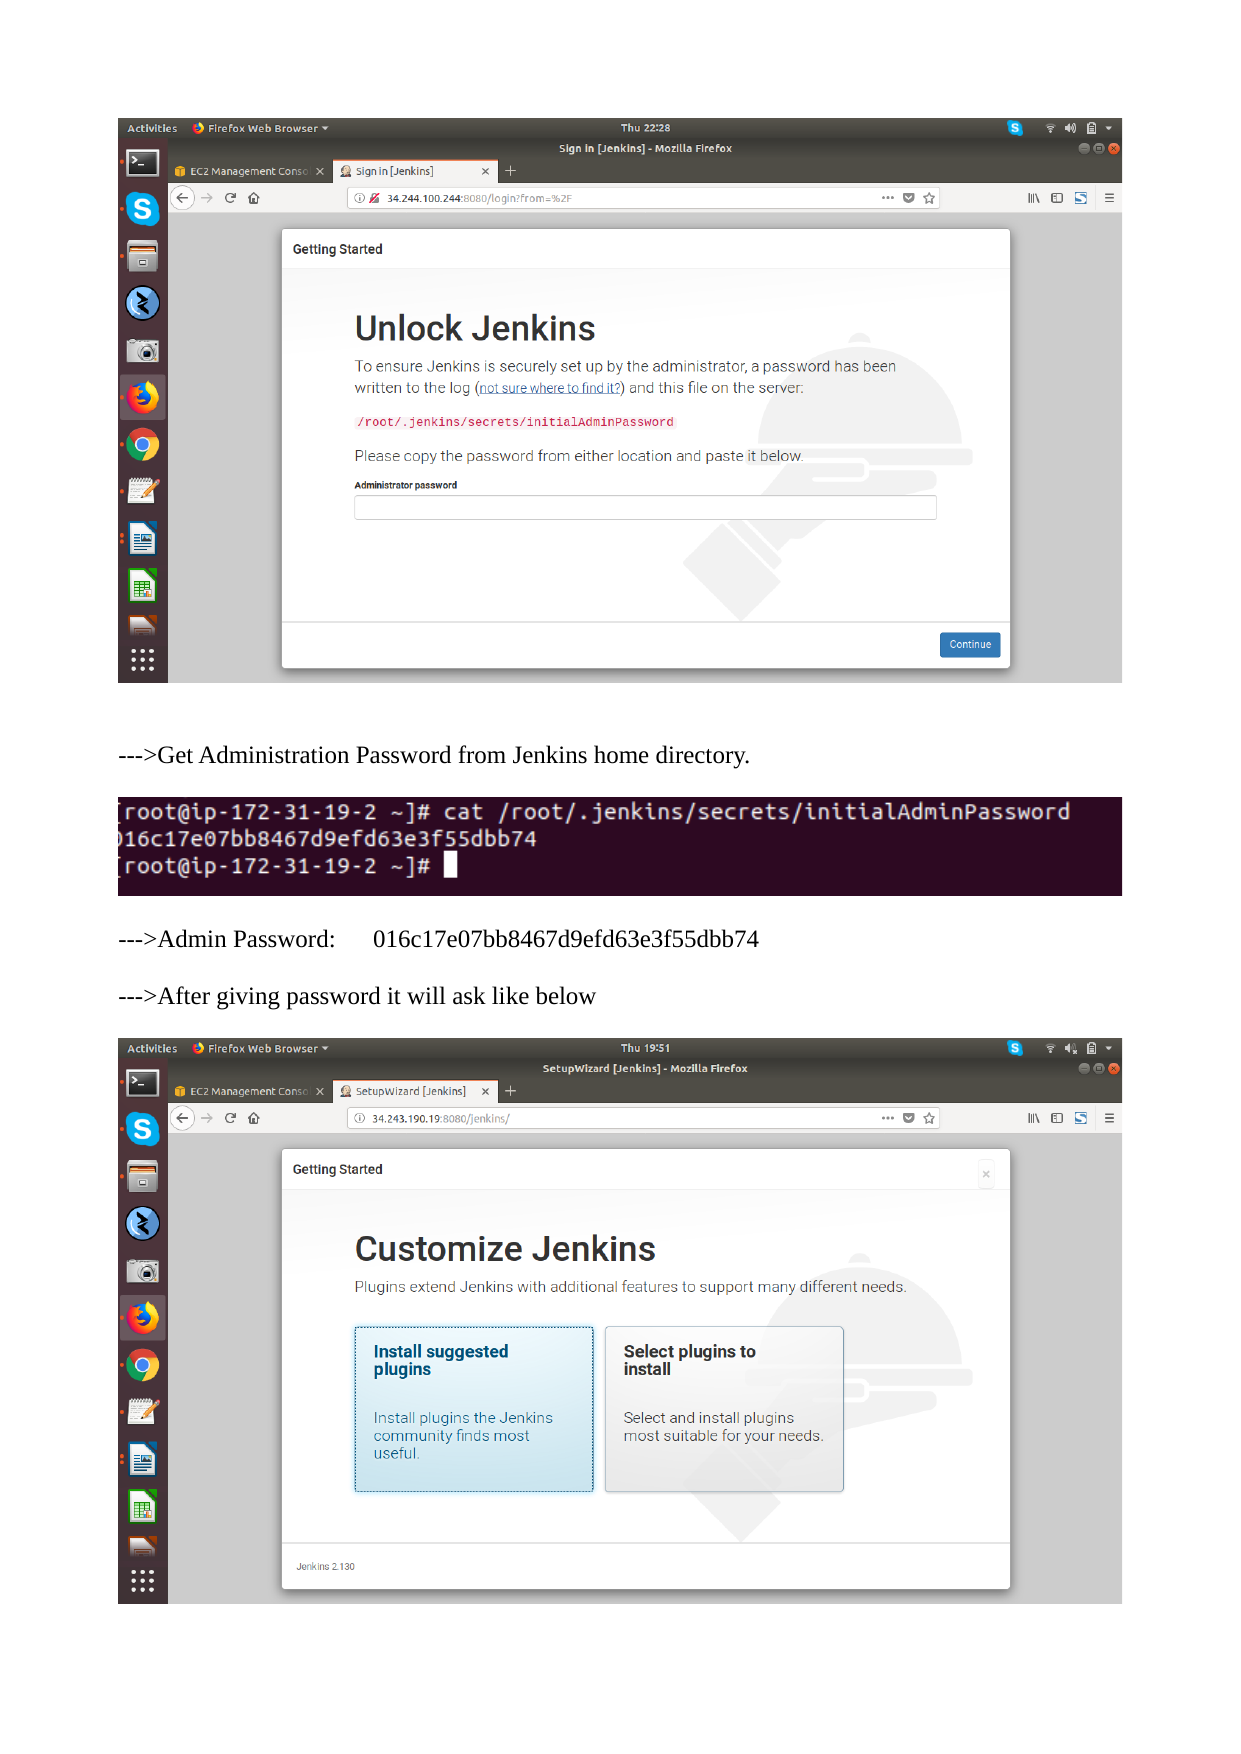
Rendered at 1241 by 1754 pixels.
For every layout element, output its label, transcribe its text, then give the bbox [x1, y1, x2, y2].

text --->After giving password it will ask like below [118, 981, 1122, 1010]
picture [118, 1038, 1123, 1604]
picture [118, 797, 1123, 896]
text --->Admin Password: 016c17e07bb8467d9efd63e3f55dbb74 [118, 924, 1122, 953]
picture [118, 118, 1123, 683]
text --->Get Administration Password from Jenkins home directory. [118, 740, 1122, 769]
